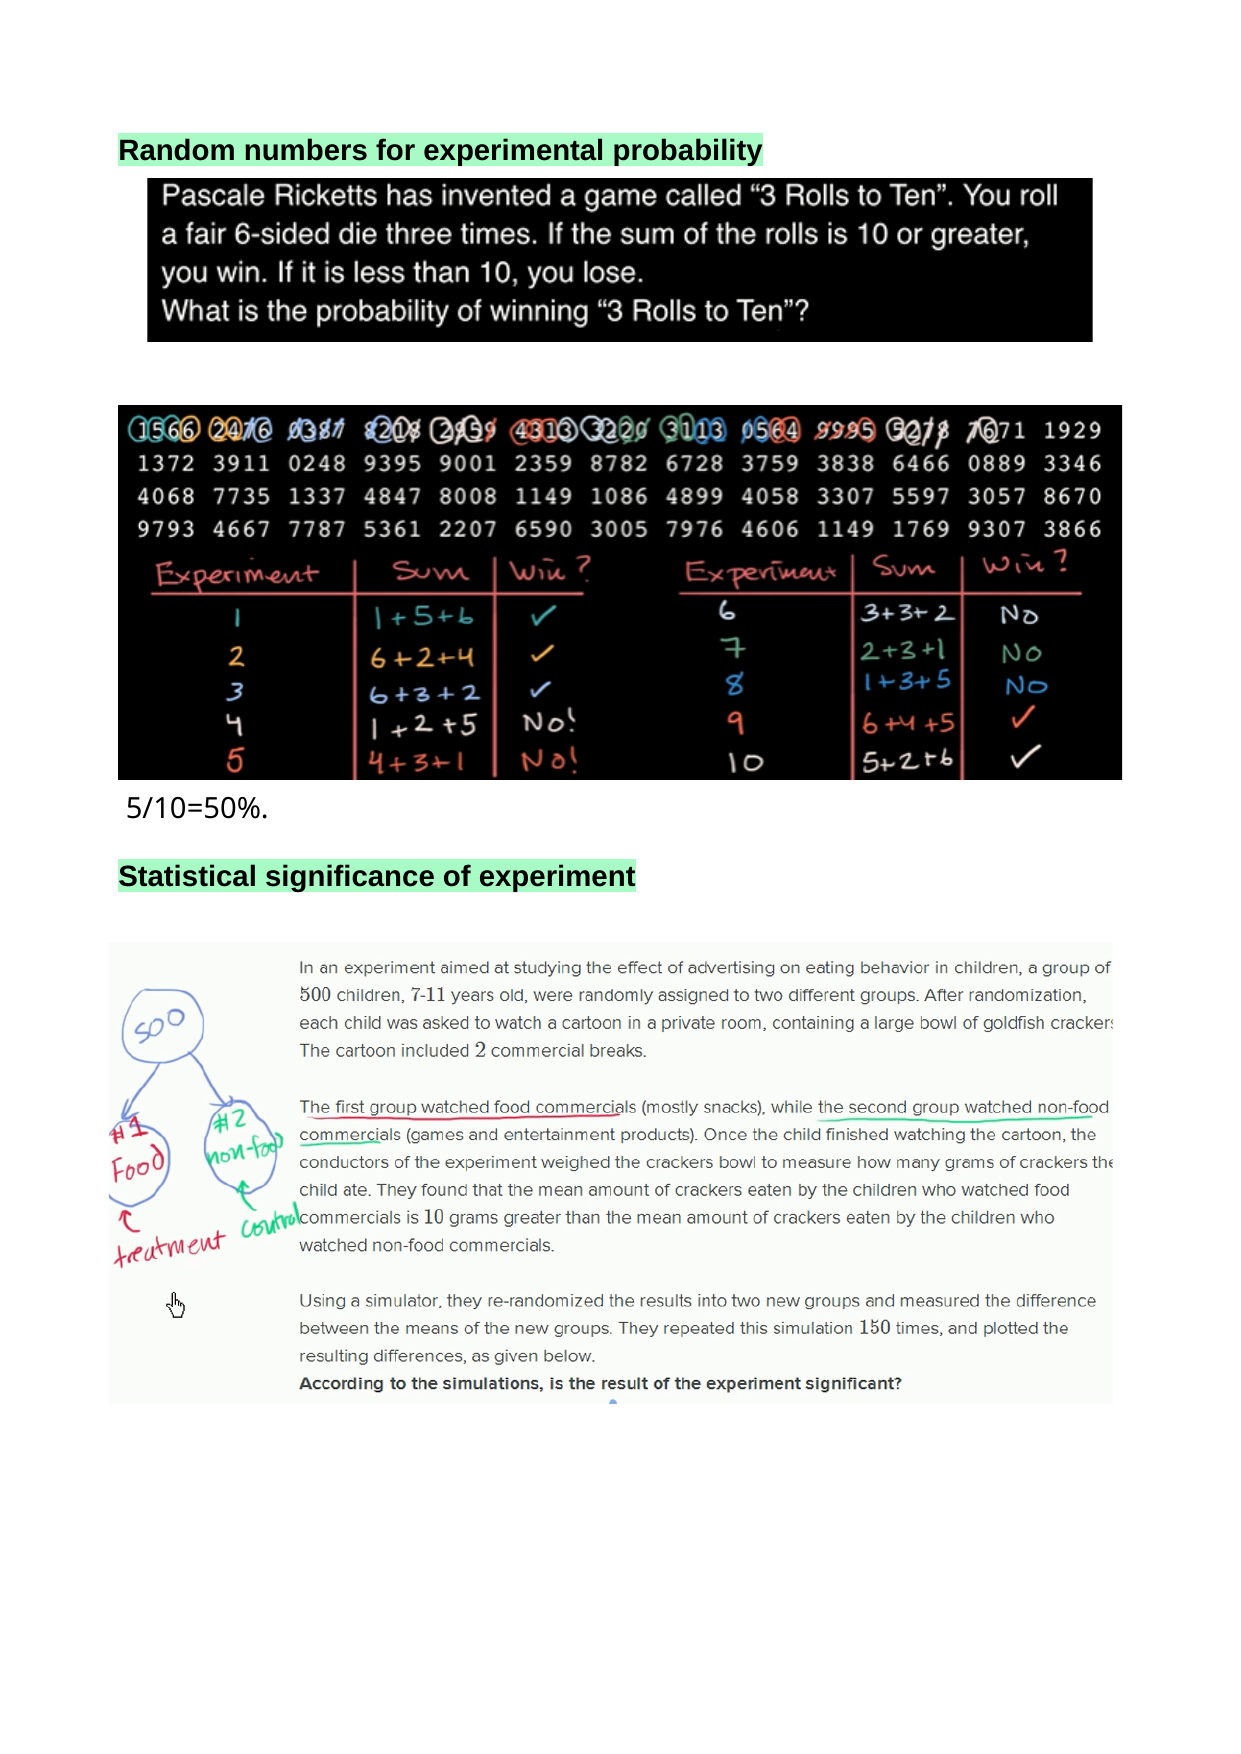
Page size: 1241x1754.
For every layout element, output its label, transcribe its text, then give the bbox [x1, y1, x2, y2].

picture [147, 178, 1093, 342]
picture [118, 405, 1123, 780]
picture [108, 942, 1113, 1404]
subtitle Statistical significance of experiment [636, 859, 1122, 892]
text 5/10=50%. [118, 780, 1122, 827]
subtitle Random numbers for experimental probability [763, 133, 1122, 166]
